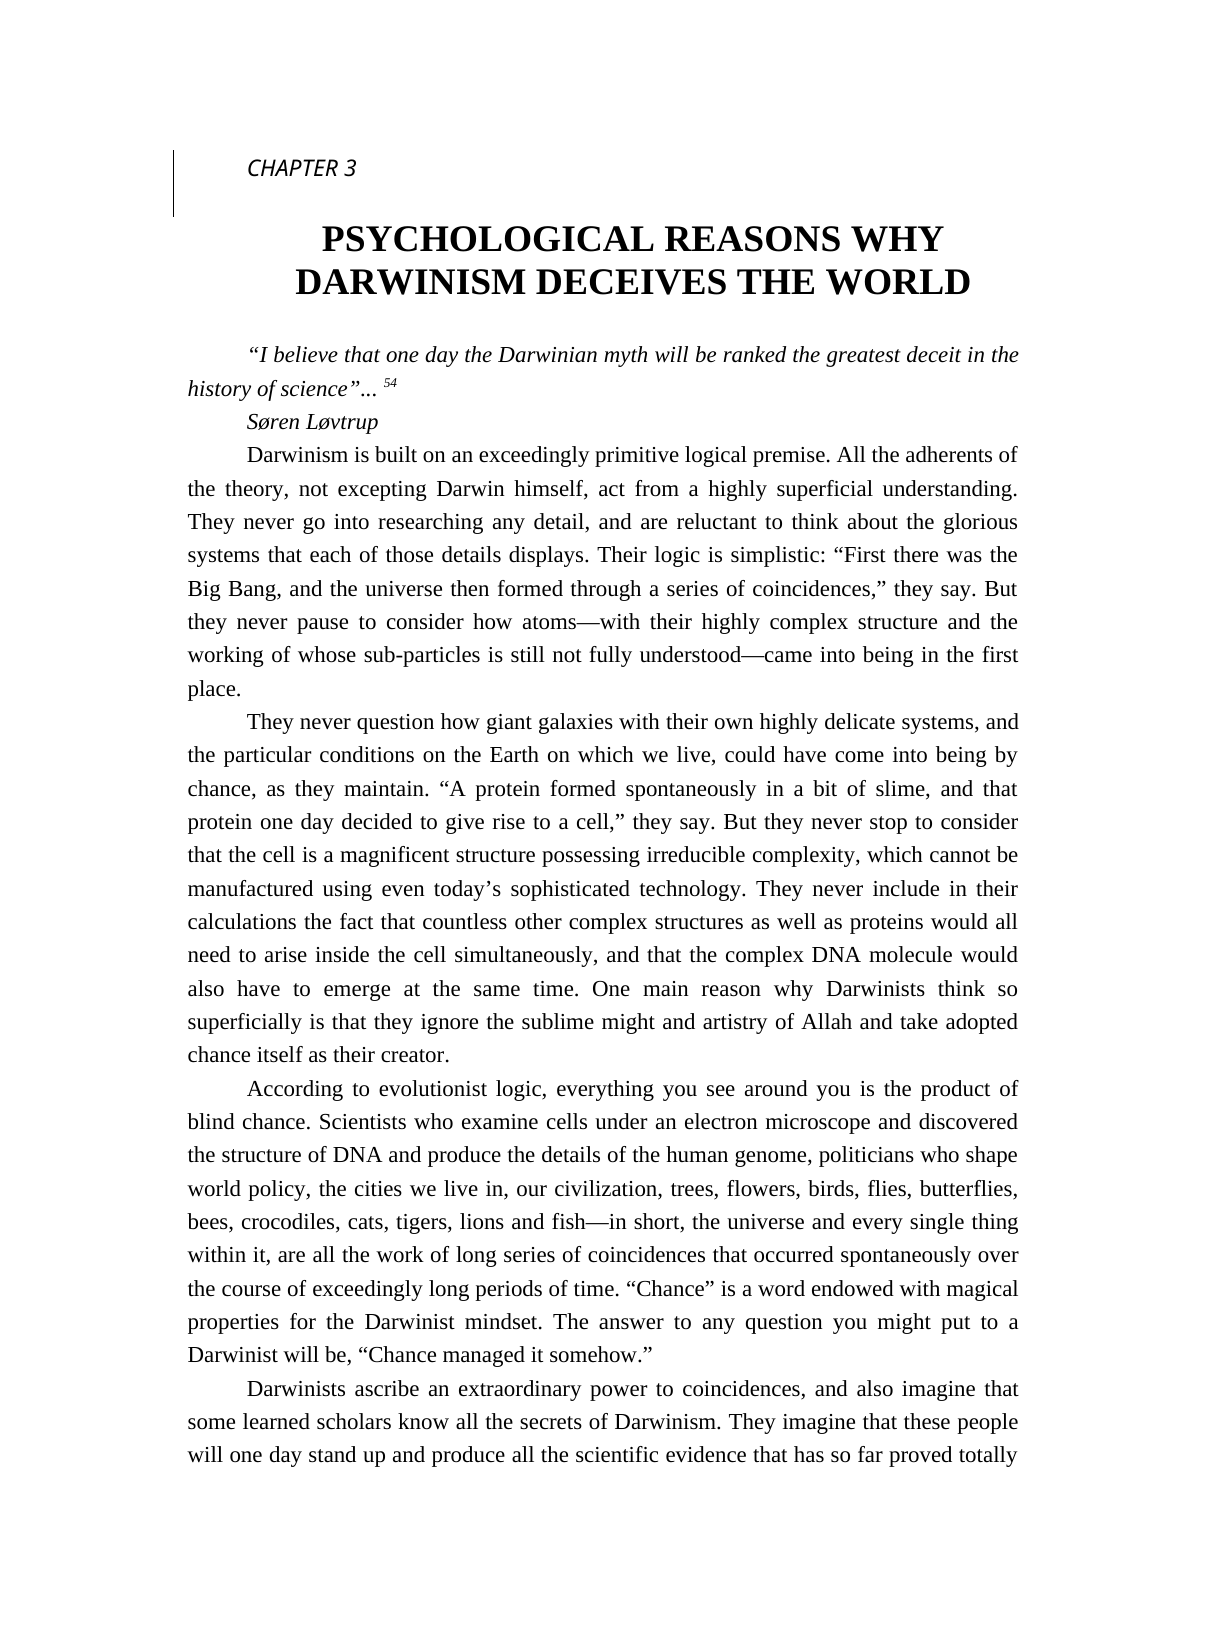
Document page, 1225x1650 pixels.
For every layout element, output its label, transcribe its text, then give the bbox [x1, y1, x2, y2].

text Darwinism is built on an exceedingly primitive logical premise. All the adherents of the theory, not excepting Darwin himself, act from a highly superficial understanding. They never go into researching any detail, and are reluctant to think about the glorious systems that each of those details displays. Their logic is simplistic: “First there was the Big Bang, and the universe then formed through a series of coincidences,” they say. But they never pause to consider how atoms—with their highly complex structure and the working of whose sub-particles is still not fully understood—came into being in the first place. [187, 436, 1020, 703]
text Søren Løvtrup [187, 403, 1020, 436]
text They never question how giant galaxies with their own highly delicate systems, and the particular conditions on the Earth on which we live, could have come into being by chance, as they maintain. “A protein formed spontaneously in a bit of slime, and that protein one day decided to give rise to a cell,” they say. But they never stop to consider that the cell is a magnificent structure possessing irreducible complexity, which cannot be manufactured using even today’s sophisticated technology. They never include in their calculations the fact that countless other complex structures as well as proteins would all need to arise inside the cell simultaneously, and that the complex DNA molecule would also have to emerge at the same time. One main reason why Darwinists think so superficially is that they ignore the sublime might and artistry of Allah and take adopted chance itself as their creator. [187, 703, 1020, 1069]
text Darwinists ascribe an extraordinary power to coincidences, and also imagine that some learned scholars know all the secrets of Darwinism. They imagine that these people will one day stand up and produce all the scientific evidence that has so far proved totally [187, 1369, 1020, 1469]
text CHAPTER 3 [187, 150, 1020, 183]
text “I believe that one day the Darwinian myth will be ranked the greatest deceit in the history of science”... 54 [187, 336, 1020, 403]
text According to evolutionist logic, everything you see around you is the product of blind chance. Scientists who examine cells under an electron microscope and discovered the structure of DNA and produce the details of the human genome, politicians who shape world policy, the cities we live in, our civilization, trees, flowers, birds, flies, butterflies, bees, crocodiles, cats, tigers, lions and fish—in short, the universe and every single thing within it, are all the work of long series of coincidences that occurred spontaneously over the course of exceedingly long periods of time. “Chance” is a word endowed with magical properties for the Darwinist mindset. The answer to any question you might put to a Darwinist will be, “Chance managed it somehow.” [187, 1069, 1020, 1369]
text PSYCHOLOGICAL REASONS WHY DARWINISM DECEIVES THE WORLD [247, 217, 1020, 303]
